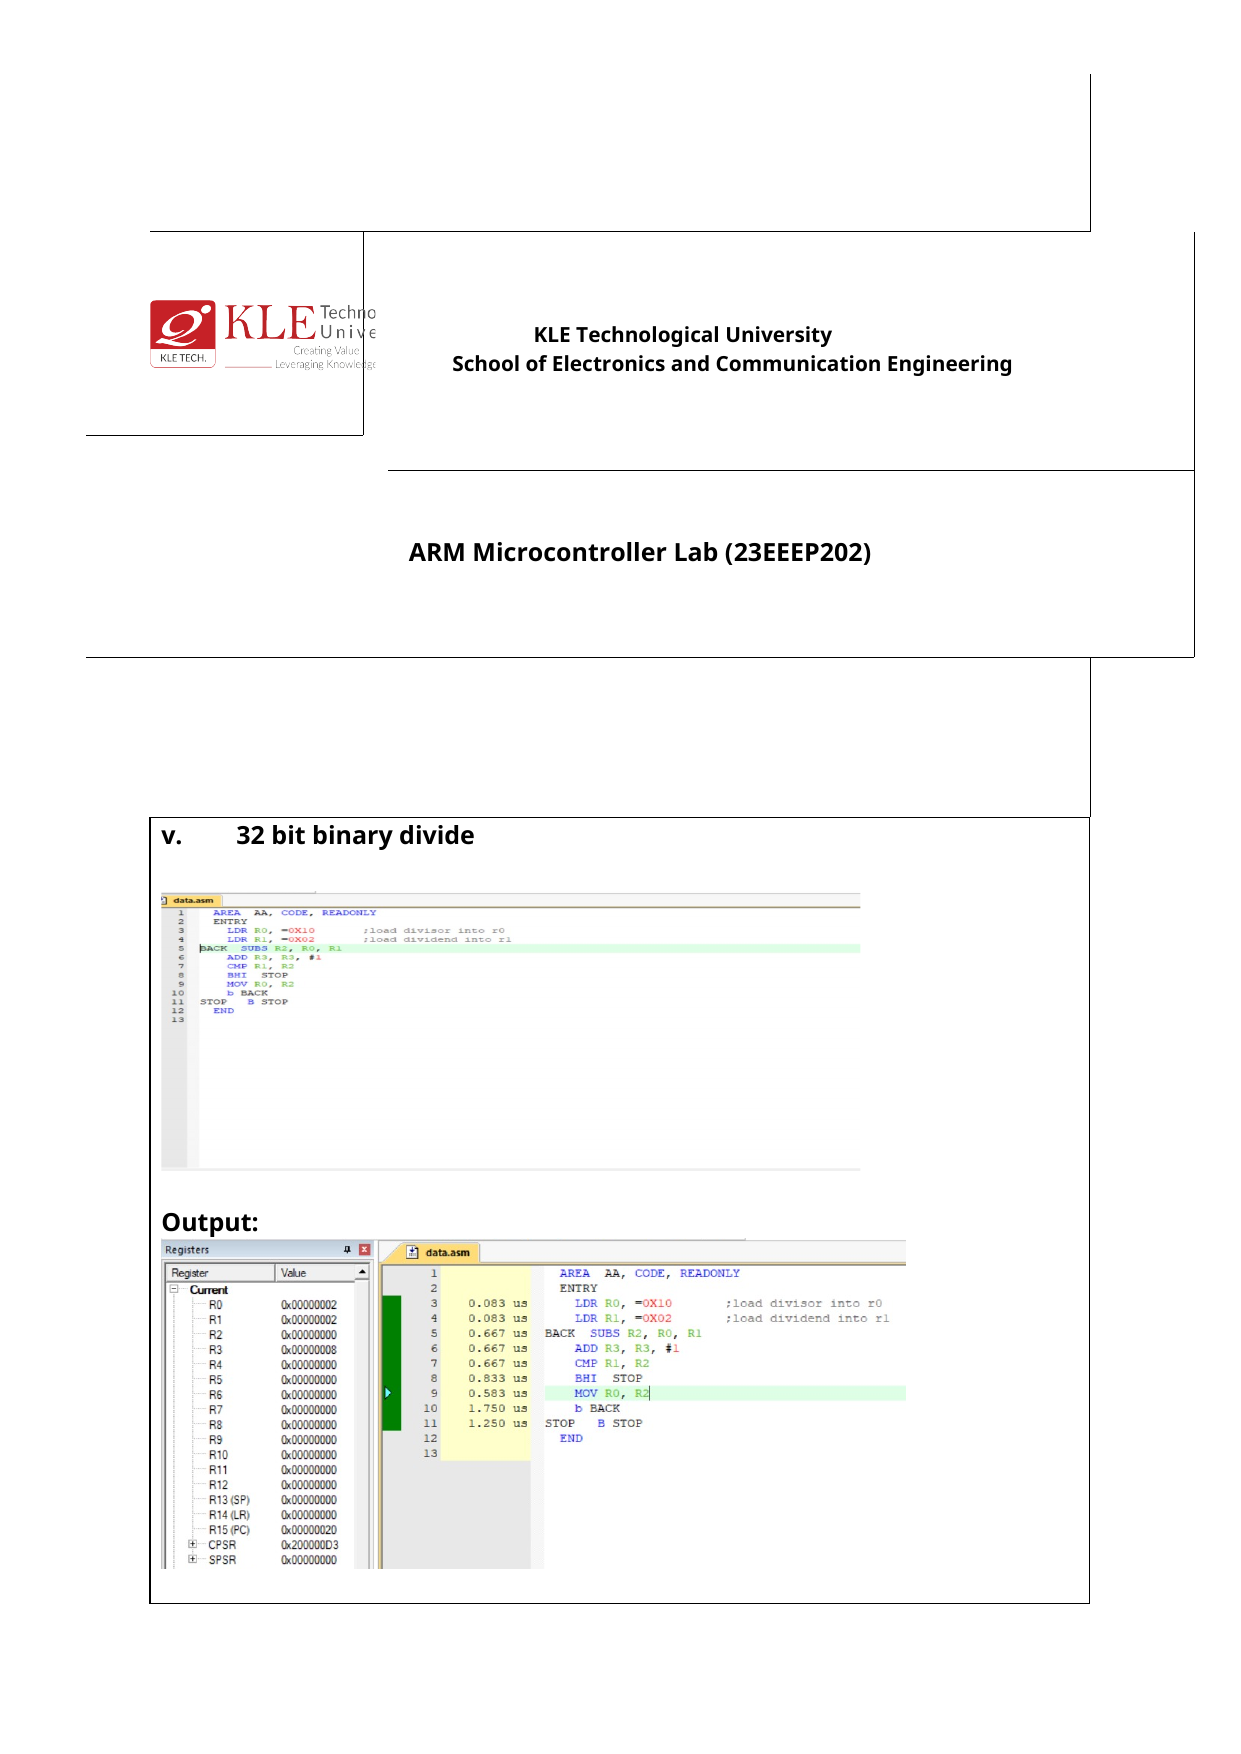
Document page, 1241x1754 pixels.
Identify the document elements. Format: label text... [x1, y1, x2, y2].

table_header 32 bit binary divide Output: [151, 818, 1089, 1603]
